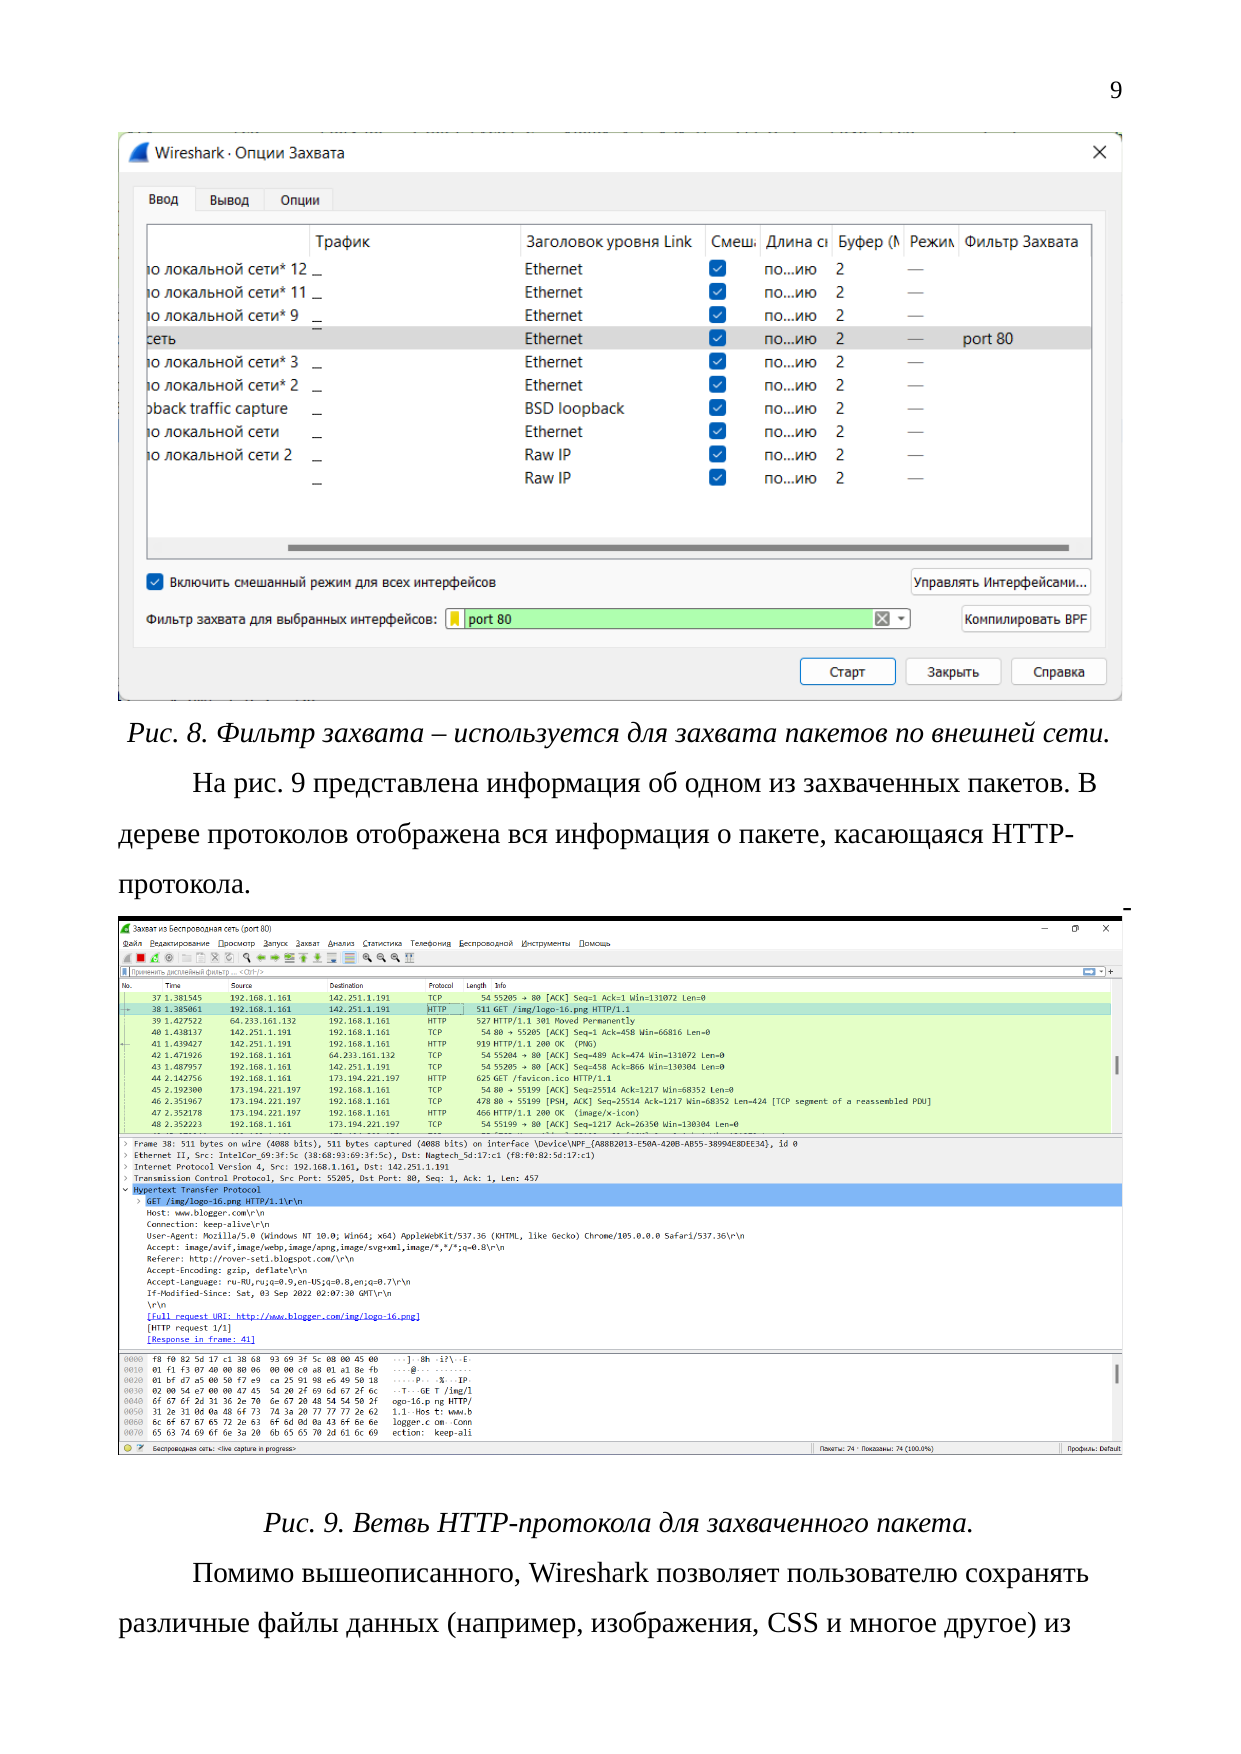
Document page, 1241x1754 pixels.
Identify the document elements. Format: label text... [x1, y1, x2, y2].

text [118, 1455, 1122, 1488]
text Помимо вышеописанного, Wireshark позволяет пользователю сохранять различные файлы данных (например, изображения, CSS и многое другое) из [118, 1555, 1122, 1639]
text ­­­­­­­­Рис. 9. Ветвь HTTP-протокола для захваченного пакета. [118, 1505, 1122, 1538]
text Рис. 8. Фильтр захвата – используется для захвата пакетов по внешней сети. [118, 715, 1122, 749]
text На рис. 9 представлена информация об одном из захваченных пакетов. В дереве протоколов отображена вся информация о пакете, касающаяся HTTP-протокола. ­­­­­­ [118, 766, 1122, 916]
